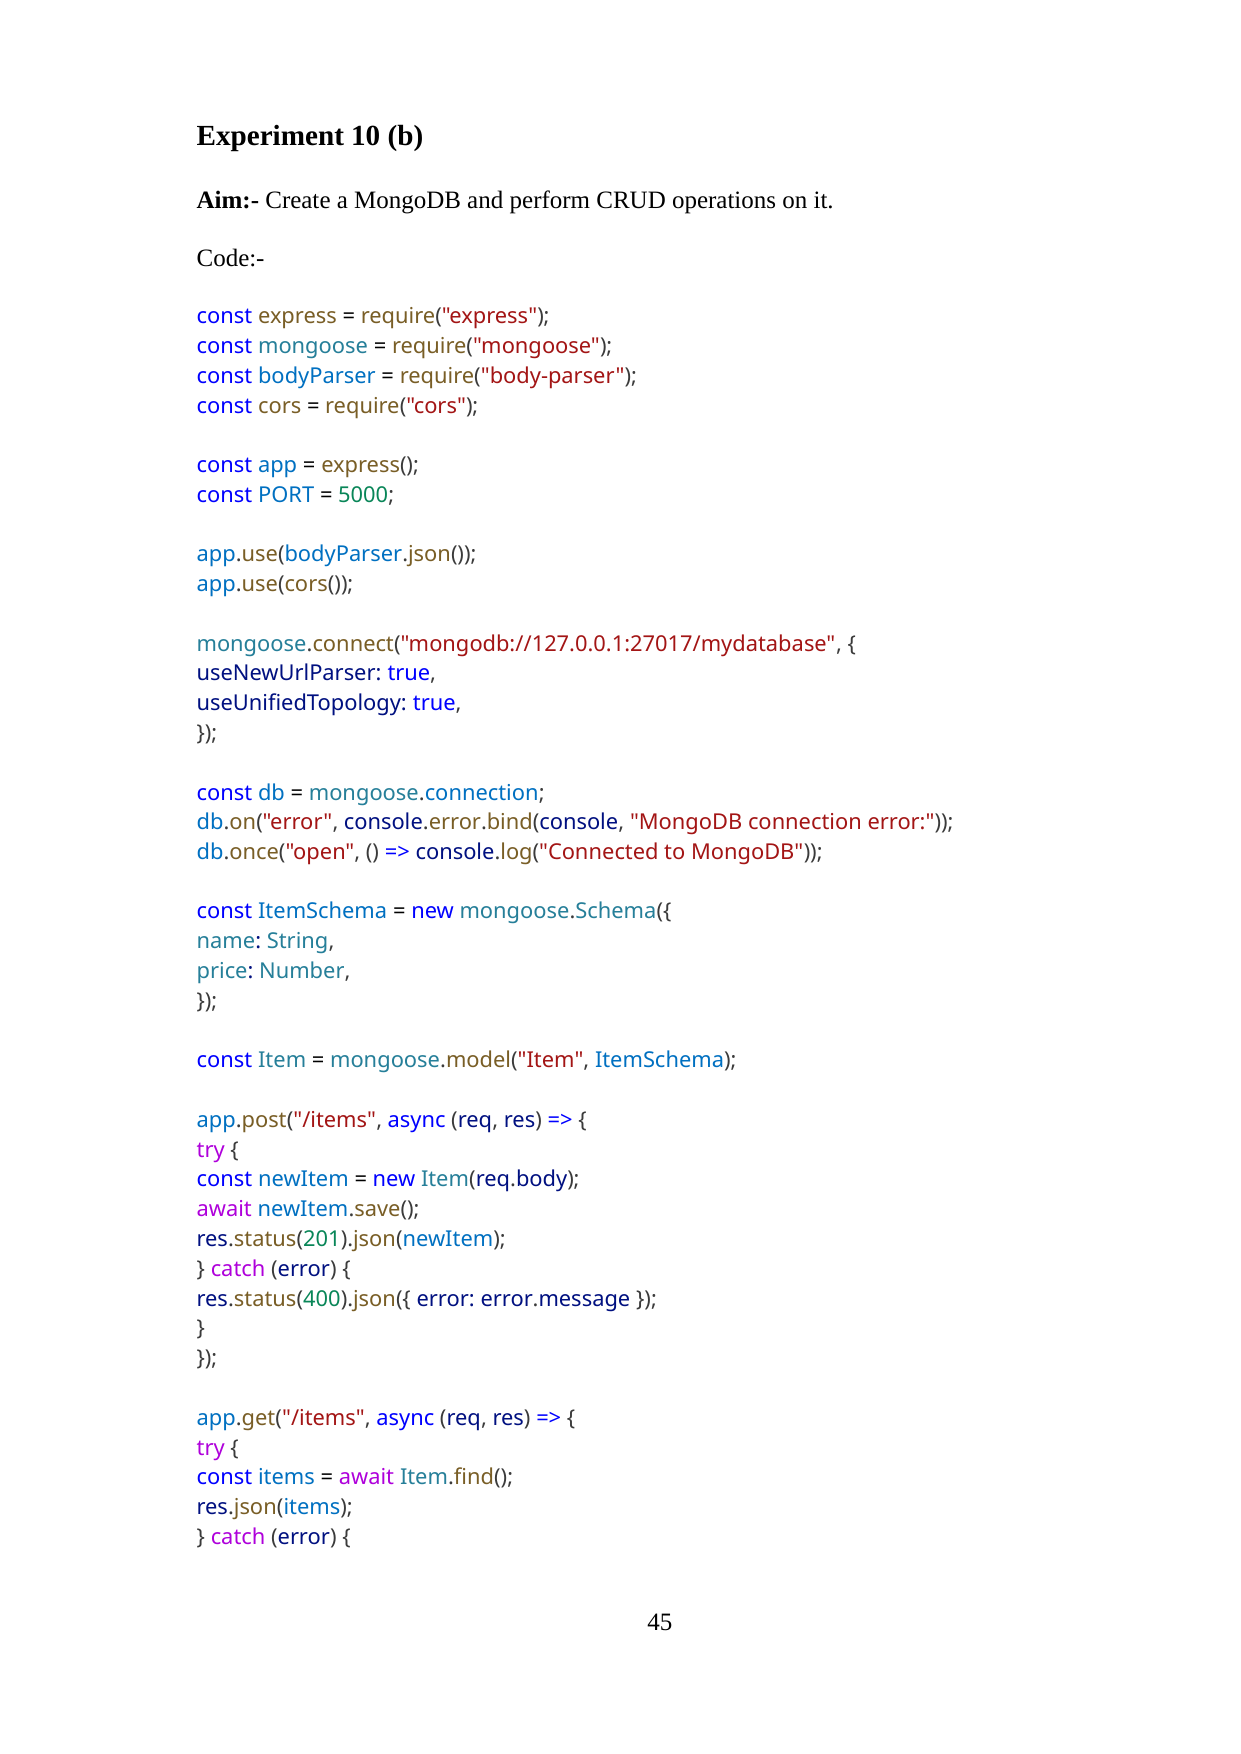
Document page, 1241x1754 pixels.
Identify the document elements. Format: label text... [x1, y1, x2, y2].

text const app = express(); [196, 449, 1122, 479]
text Experiment 10 (b) [196, 118, 1122, 152]
text res.status(400).json({ error: error.message }); [196, 1283, 1122, 1312]
text }); [196, 717, 1122, 747]
text name: String, [196, 925, 1122, 955]
text try { [196, 1431, 1122, 1461]
text app.use(bodyParser.json()); [196, 538, 1122, 568]
text const express = require("express"); [196, 300, 1122, 330]
text } [196, 1312, 1122, 1342]
text const ItemSchema = new mongoose.Schema({ [196, 896, 1122, 925]
text app.get("/items", async (req, res) => { [196, 1402, 1122, 1431]
text res.json(items); [196, 1491, 1122, 1521]
text const bodyParser = require("body-parser"); [196, 360, 1122, 389]
text Aim:- Create a MongoDB and perform CRUD operations on it. [196, 185, 1122, 214]
text Code:- [196, 243, 1122, 271]
text } catch (error) { [196, 1521, 1122, 1551]
text } catch (error) { [196, 1253, 1122, 1283]
text }); [196, 1342, 1122, 1372]
text const db = mongoose.connection; [196, 776, 1122, 806]
text res.status(201).json(newItem); [196, 1223, 1122, 1253]
text }); [196, 985, 1122, 1015]
text try { [196, 1134, 1122, 1163]
text const newItem = new Item(req.body); [196, 1163, 1122, 1193]
text db.once("open", () => console.log("Connected to MongoDB")); [196, 836, 1122, 866]
text useNewUrlParser: true, [196, 657, 1122, 687]
text db.on("error", console.error.bind(console, "MongoDB connection error:")); [196, 806, 1122, 836]
text useUnifiedTopology: true, [196, 687, 1122, 717]
text app.use(cors()); [196, 568, 1122, 598]
text const items = await Item.find(); [196, 1461, 1122, 1491]
text const cors = require("cors"); [196, 389, 1122, 419]
text const Item = mongoose.model("Item", ItemSchema); [196, 1044, 1122, 1074]
text app.post("/items", async (req, res) => { [196, 1104, 1122, 1134]
text mongoose.connect("mongodb://127.0.0.1:27017/mydatabase", { [196, 628, 1122, 657]
text await newItem.save(); [196, 1193, 1122, 1223]
text price: Number, [196, 955, 1122, 985]
text const mongoose = require("mongoose"); [196, 330, 1122, 360]
text const PORT = 5000; [196, 479, 1122, 509]
